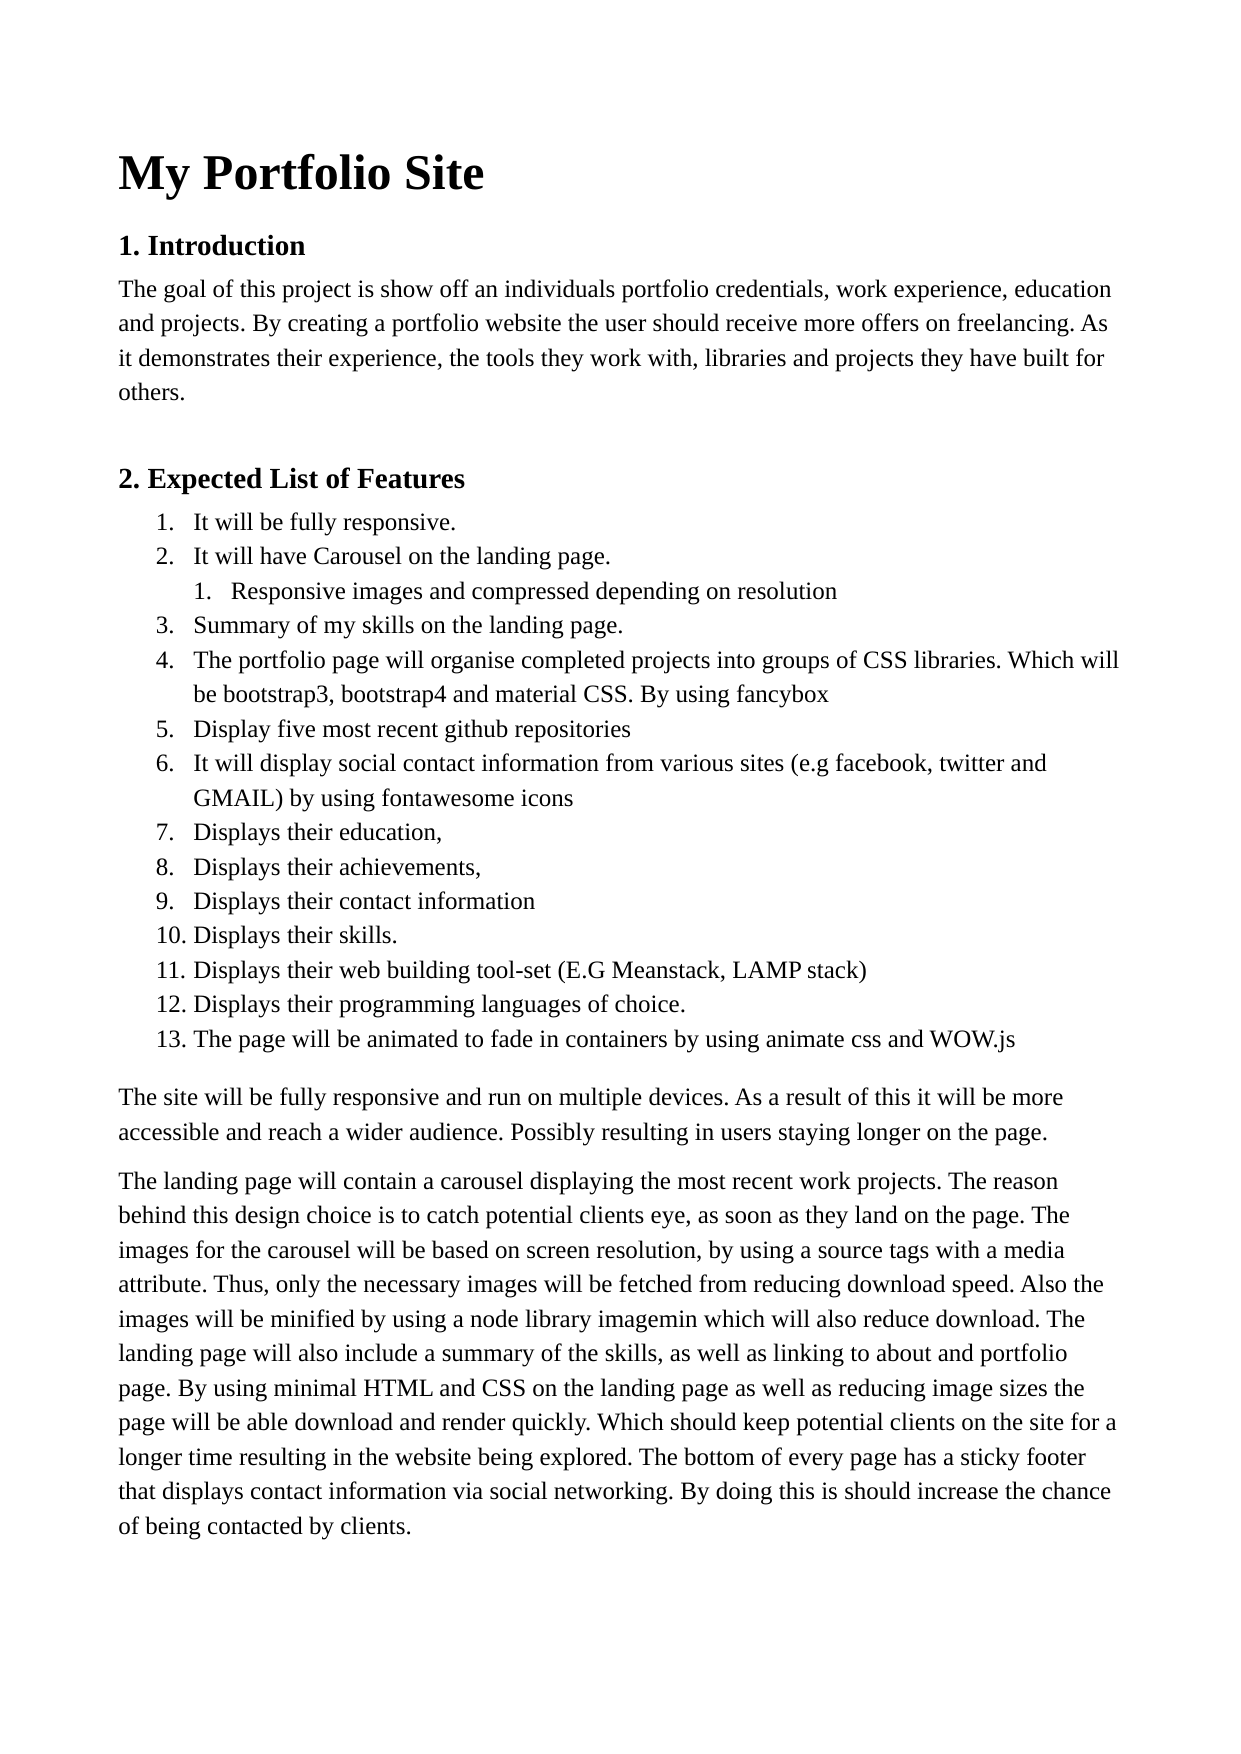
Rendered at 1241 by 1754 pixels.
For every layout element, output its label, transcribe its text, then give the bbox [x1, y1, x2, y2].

text The goal of this project is show off an individuals portfolio credentials, work experience, education and projects. By creating a portfolio website the user should receive more offers on freelancing. As it demonstrates their experience, the tools they work with, libraries and projects they have built for others. [118, 274, 1122, 406]
text The site will be fully responsive and run on multiple devices. As a result of this it will be more accessible and reach a wider audience. Possibly resulting in users staying longer on the page. [118, 1082, 1122, 1146]
list Display five most recent github repositories [156, 714, 1122, 742]
subtitle 2. Expected List of Features [118, 461, 1122, 494]
list Displays their education, [156, 817, 1122, 846]
list It will be fully responsive. [156, 507, 1122, 536]
text The landing page will contain a carousel displaying the most recent work projects. The reason behind this design choice is to catch potential clients eye, as soon as they land on the page. The images for the carousel will be based on screen resolution, by using a source tags with a media attribute. Thus, only the necessary images will be fetched from reducing download speed. Also the images will be minified by using a node library imagemin which will also reduce download. The landing page will also include a summary of the skills, as well as linking to about and portfolio page. By using minimal HTML and CSS on the landing page as well as reducing image sizes the page will be able download and render quickly. Which should keep potential clients on the site for a longer time resulting in the website being explored. The bottom of every page has a sticky footer that displays contact information via social networking. By doing this is should increase the chance of being contacted by clients. [118, 1166, 1122, 1539]
list Responsive images and compressed depending on resolution [193, 576, 1122, 604]
list Displays their programming languages of choice. [156, 989, 1122, 1018]
list Displays their achievements, [156, 852, 1122, 880]
subtitle 1. Introduction [118, 228, 1122, 261]
list The page will be animated to fade in containers by using animate css and WOW.js [156, 1024, 1122, 1053]
subtitle My Portfolio Site [118, 143, 1122, 201]
list It will display social contact information from various sites (e.g facebook, twitter and GMAIL) by using fontawesome icons [156, 748, 1122, 811]
list Displays their skills. [156, 921, 1122, 949]
list It will have Carousel on the landing page. [156, 541, 1122, 570]
list Displays their contact information [156, 886, 1122, 915]
list Displays their web building tool-set (E.G Meanstack, LAMP stack) [156, 955, 1122, 984]
list Summary of my skills on the landing page. [156, 610, 1122, 639]
list The portfolio page will organise completed projects into groups of CSS libraries. Which will be bootstrap3, bootstrap4 and material CSS. By using fancybox [156, 645, 1122, 708]
